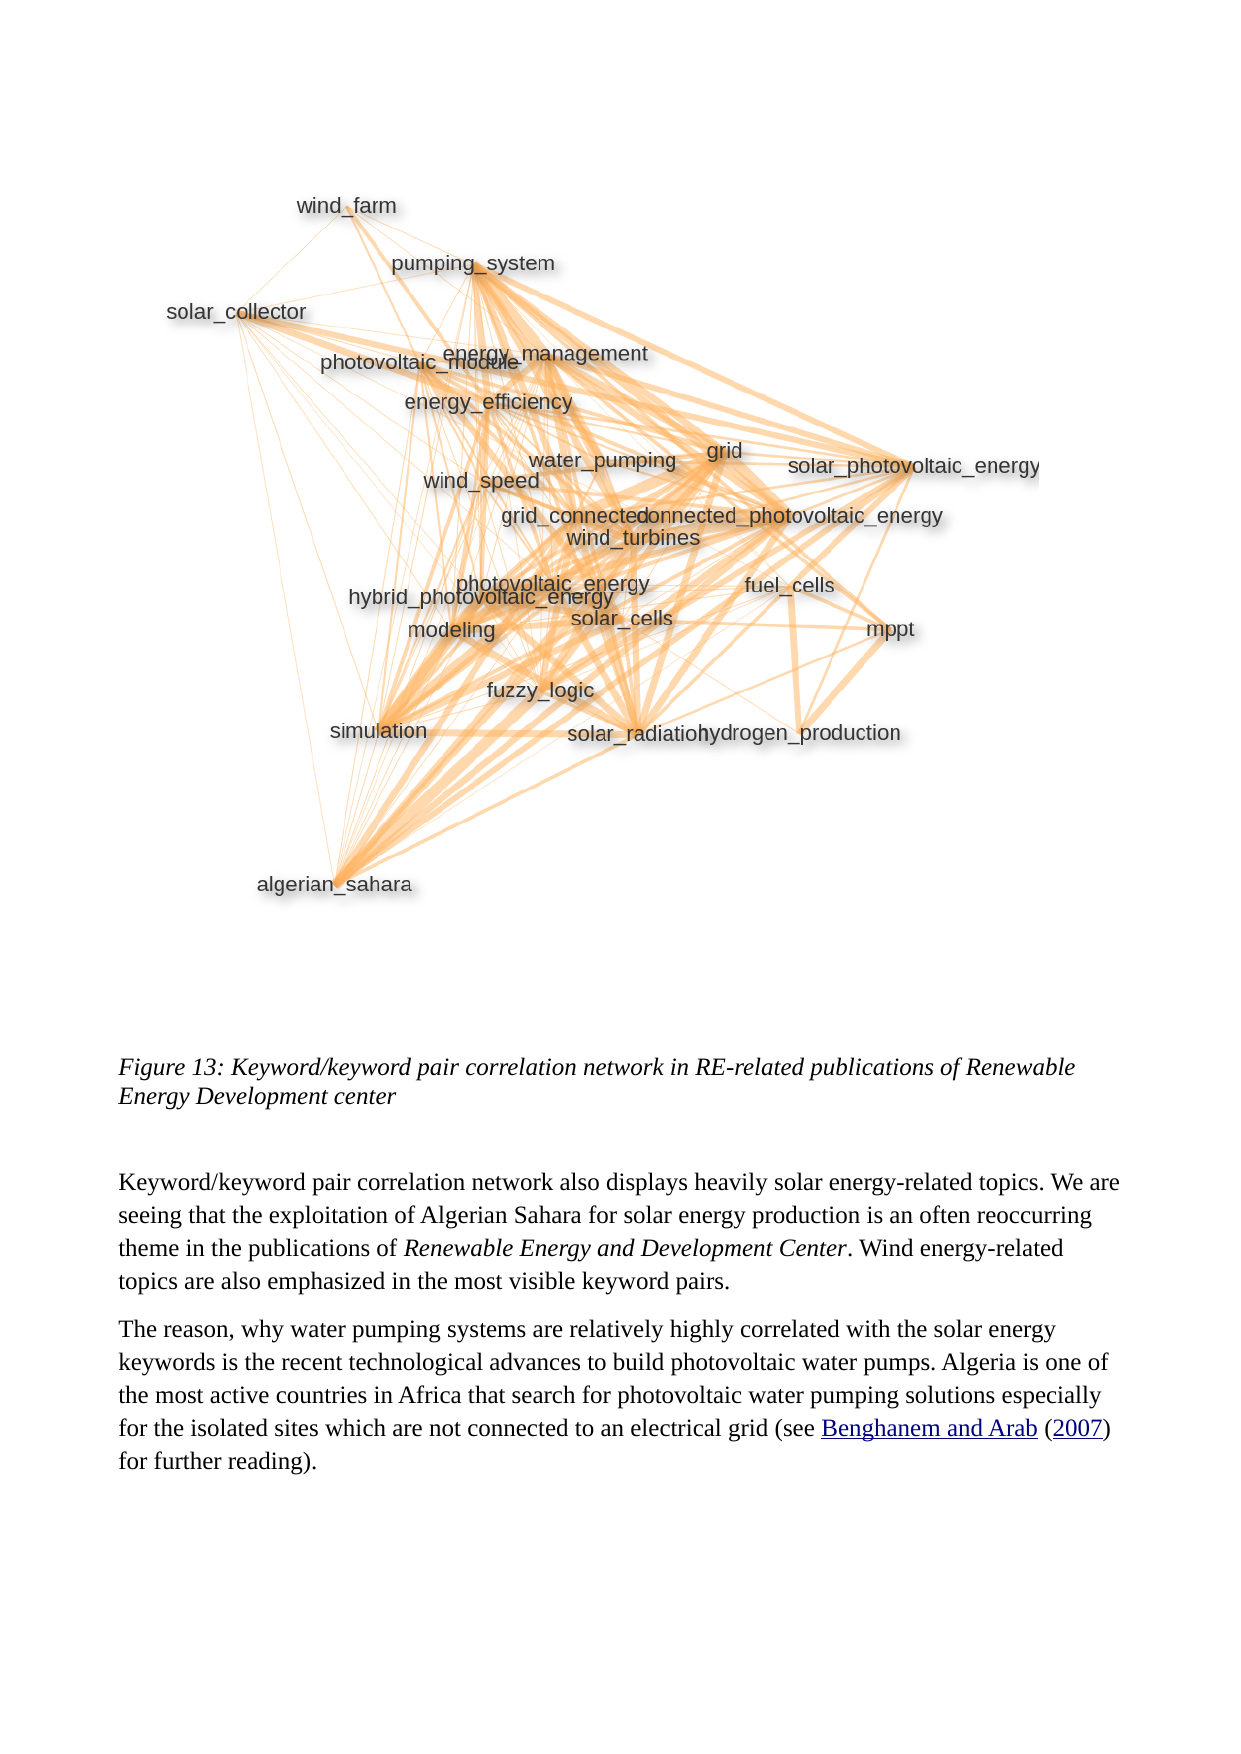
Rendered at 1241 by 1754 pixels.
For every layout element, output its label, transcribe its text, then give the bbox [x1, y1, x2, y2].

picture [118, 130, 1123, 1053]
text The reason, why water pumping systems are relatively highly correlated with the solar energy keywords is the recent technological advances to build photovoltaic water pumps. Algeria is one of the most active countries in Africa that search for photovoltaic water pumping solutions especially for the isolated sites which are not connected to an electrical grid (see Benghanem and Arab (2007) for further reading). [118, 1314, 1122, 1475]
text Keyword/keyword pair correlation network also displays heavily solar energy-related topics. We are seeing that the exploitation of Algerian Sahara for solar energy production is an often reoccurring theme in the publications of Renewable Energy and Development Center. Wind energy-related topics are also emphasized in the most visible keyword pairs. [118, 1167, 1122, 1295]
text Figure 13: Keyword/keyword pair correlation network in RE-related publications of Renewable Energy Development center [118, 1053, 1122, 1110]
